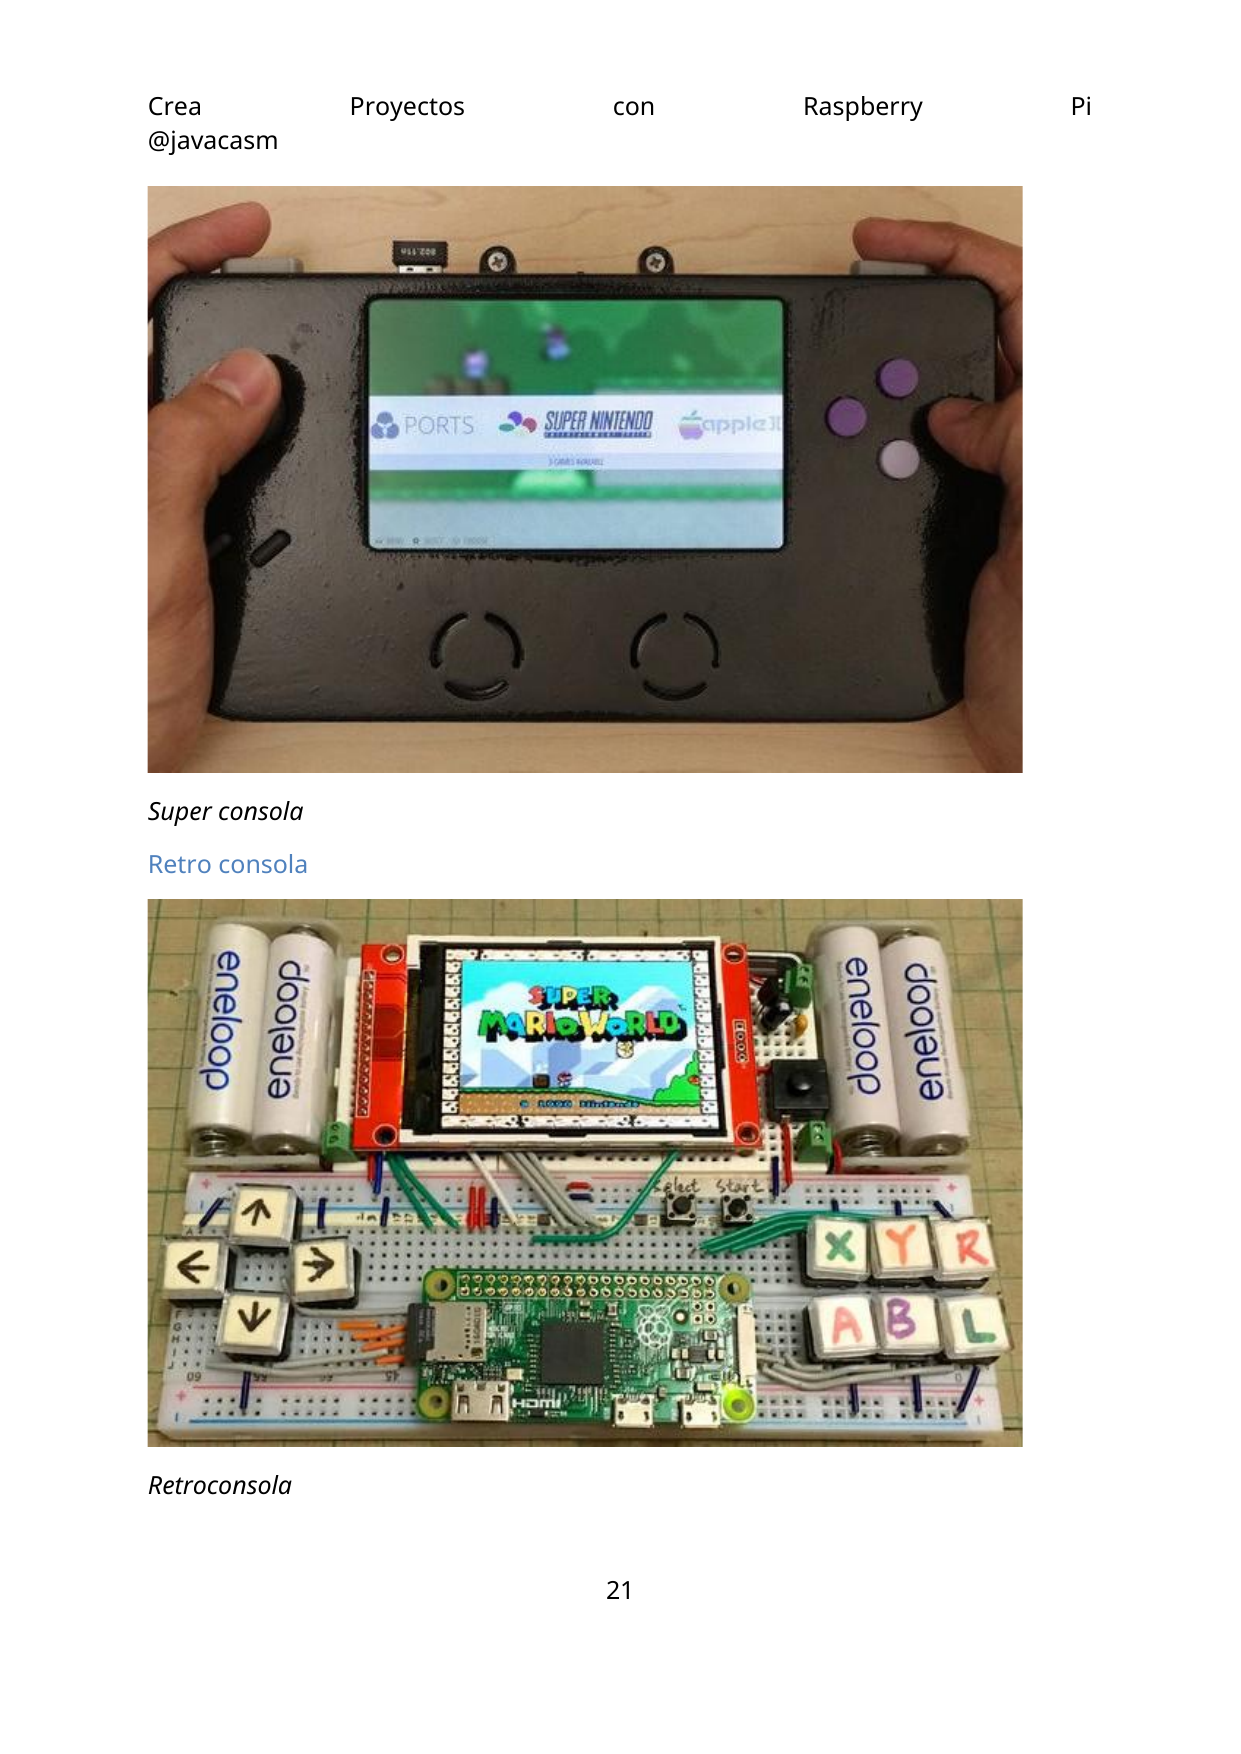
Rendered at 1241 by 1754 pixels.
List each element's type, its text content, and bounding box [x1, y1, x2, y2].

picture [147, 186, 1023, 773]
text Super consola [148, 793, 1093, 827]
text Retroconsola [148, 1468, 1093, 1502]
picture [147, 899, 1023, 1447]
text Retro consola [148, 846, 1093, 880]
